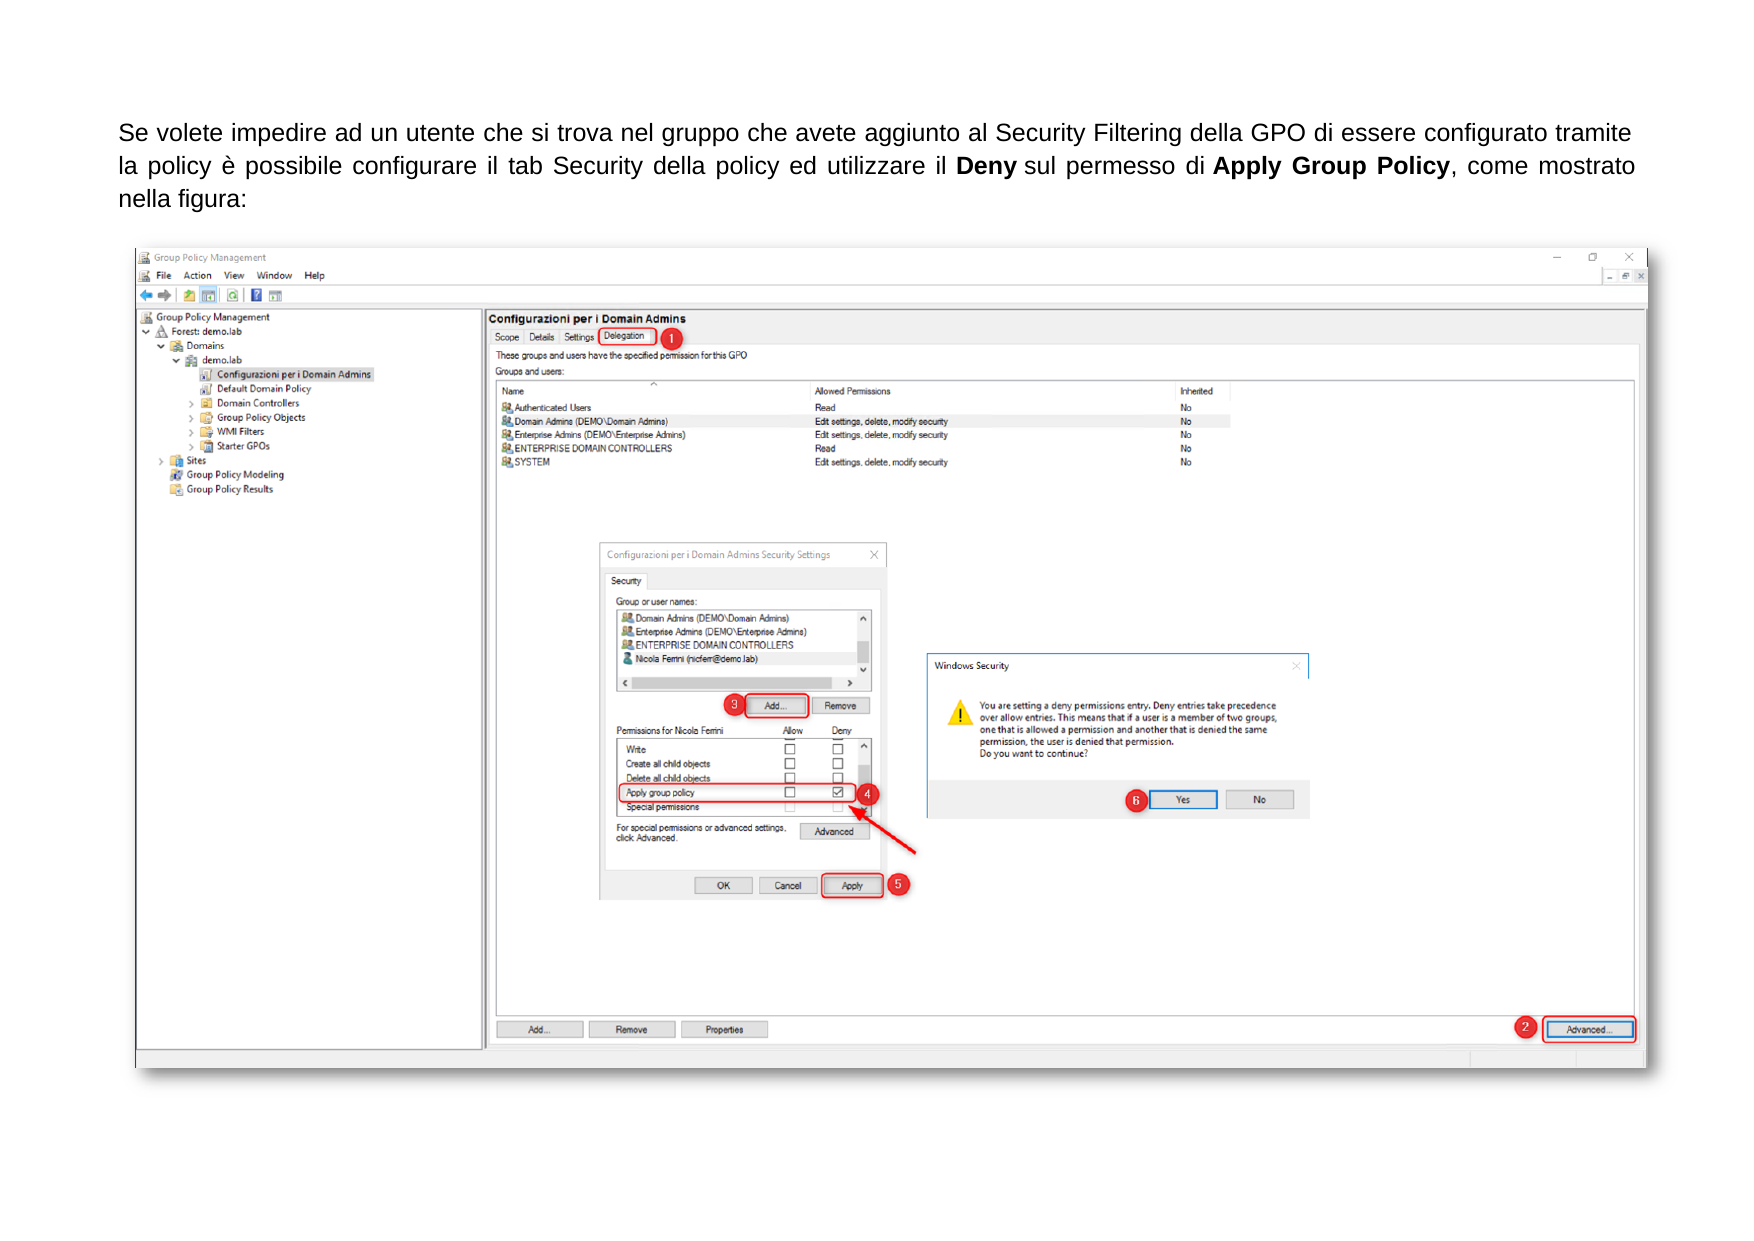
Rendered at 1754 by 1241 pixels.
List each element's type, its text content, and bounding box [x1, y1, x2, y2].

picture [118, 231, 1681, 1101]
text Se volete impedire ad un utente che si trova nel gruppo che avete aggiunto al Security Filtering della GPO di essere configurato tramite la policy è possibile configurare il tab Security della policy ed utilizzare il Deny sul permesso di Apply Group Policy, come mostrato nella figura: [118, 118, 1636, 213]
